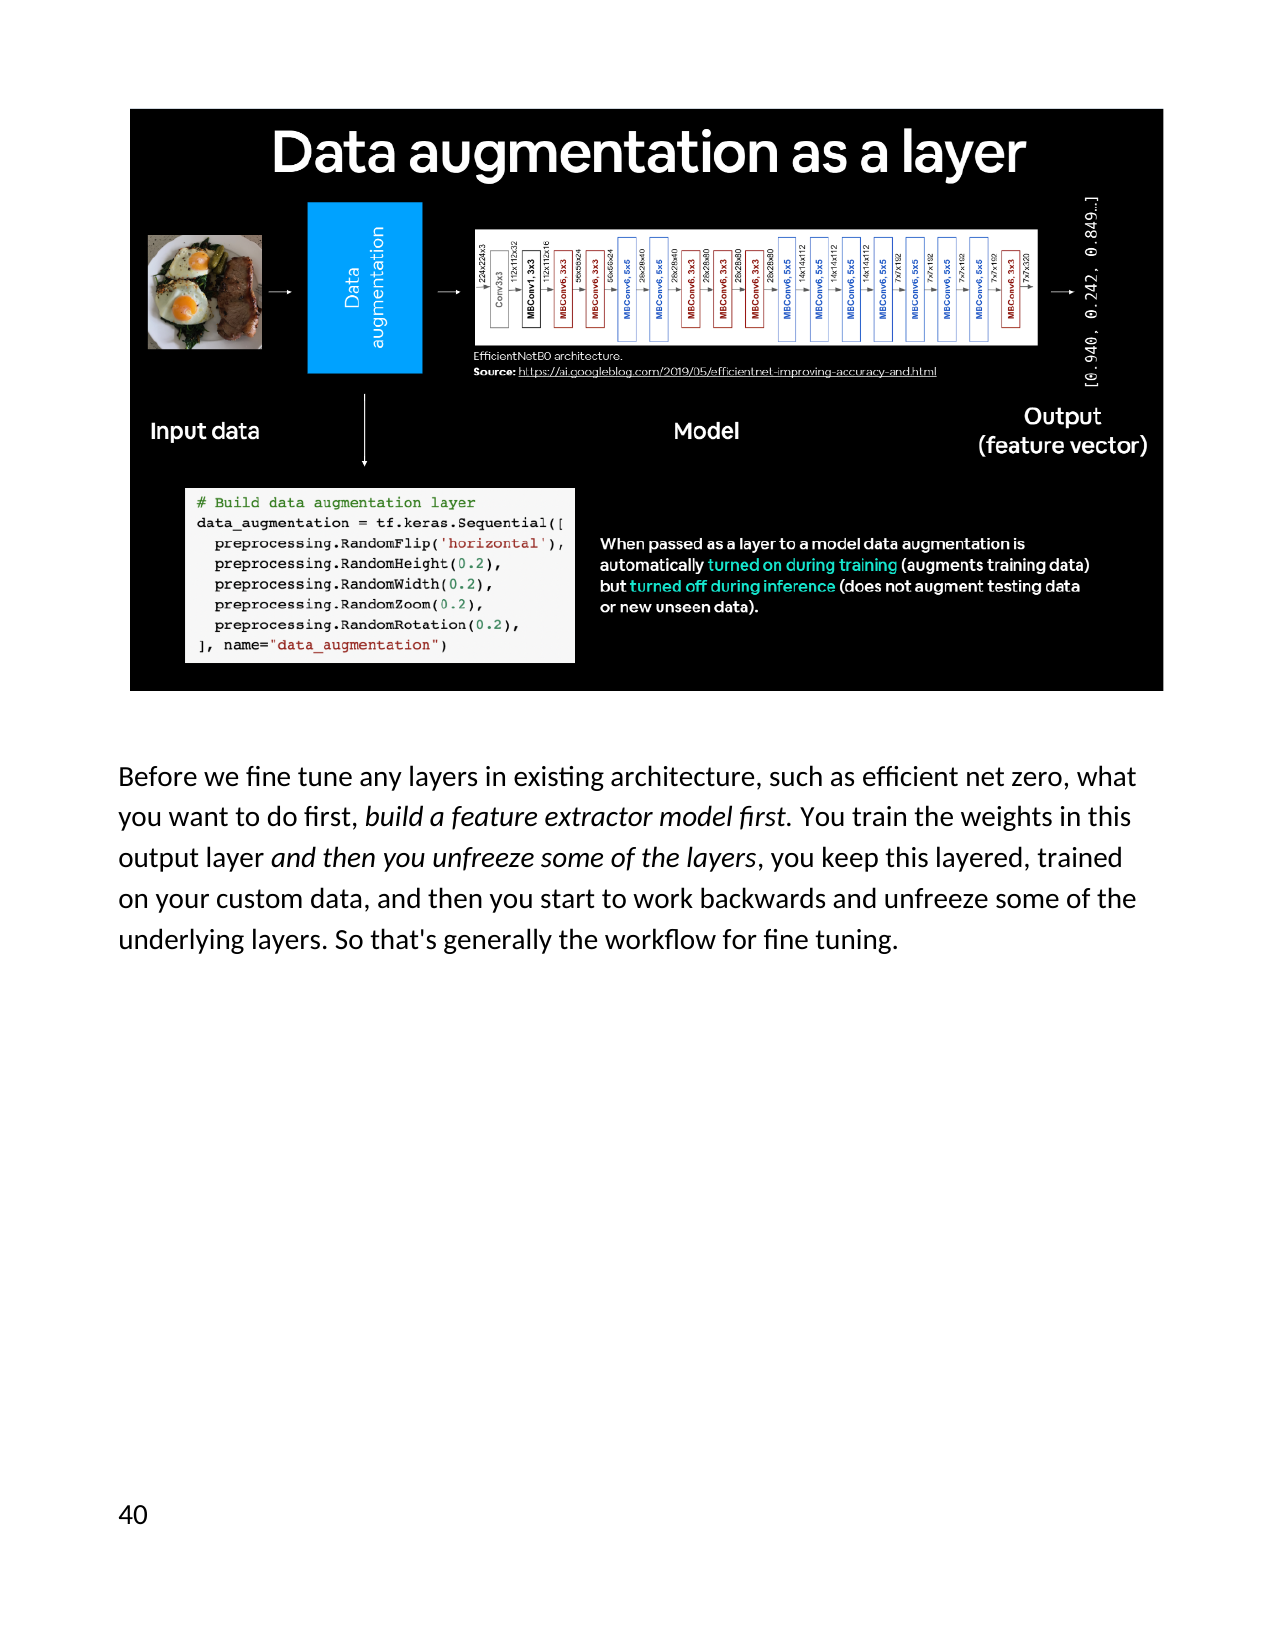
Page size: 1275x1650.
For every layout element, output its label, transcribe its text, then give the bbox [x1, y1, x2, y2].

picture [124, 108, 1164, 691]
text Before we fine tune any layers in existing architecture, such as efficient net zero, what you want to do first, build a feature extractor model first. You train the weights in this output layer and then you unfreeze some of the layers, you keep this layered, trained on your custom data, and then you start to work backwards and unfreeze some of the underlying layers. So that's generally the workflow for fine tuning. [118, 758, 1157, 957]
